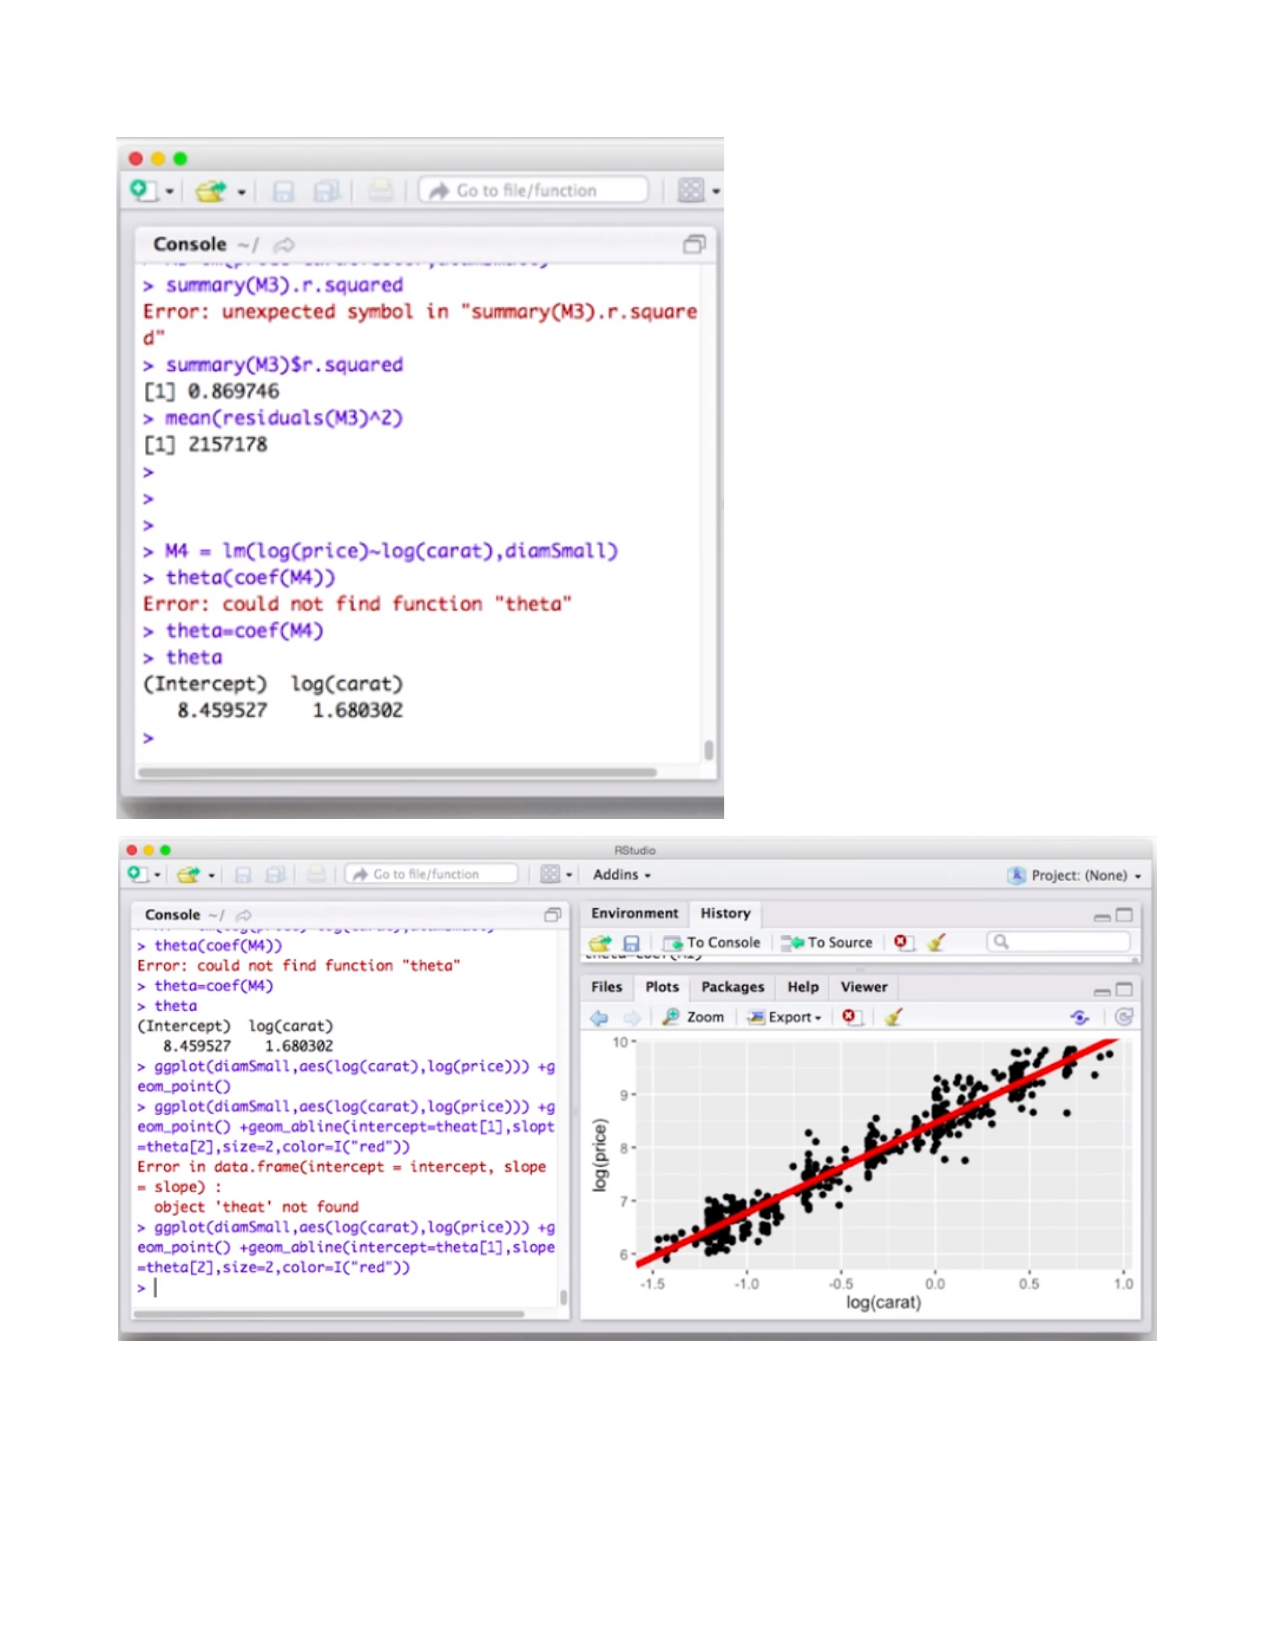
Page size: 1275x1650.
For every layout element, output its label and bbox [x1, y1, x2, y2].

picture [116, 137, 725, 819]
picture [118, 836, 1157, 1341]
